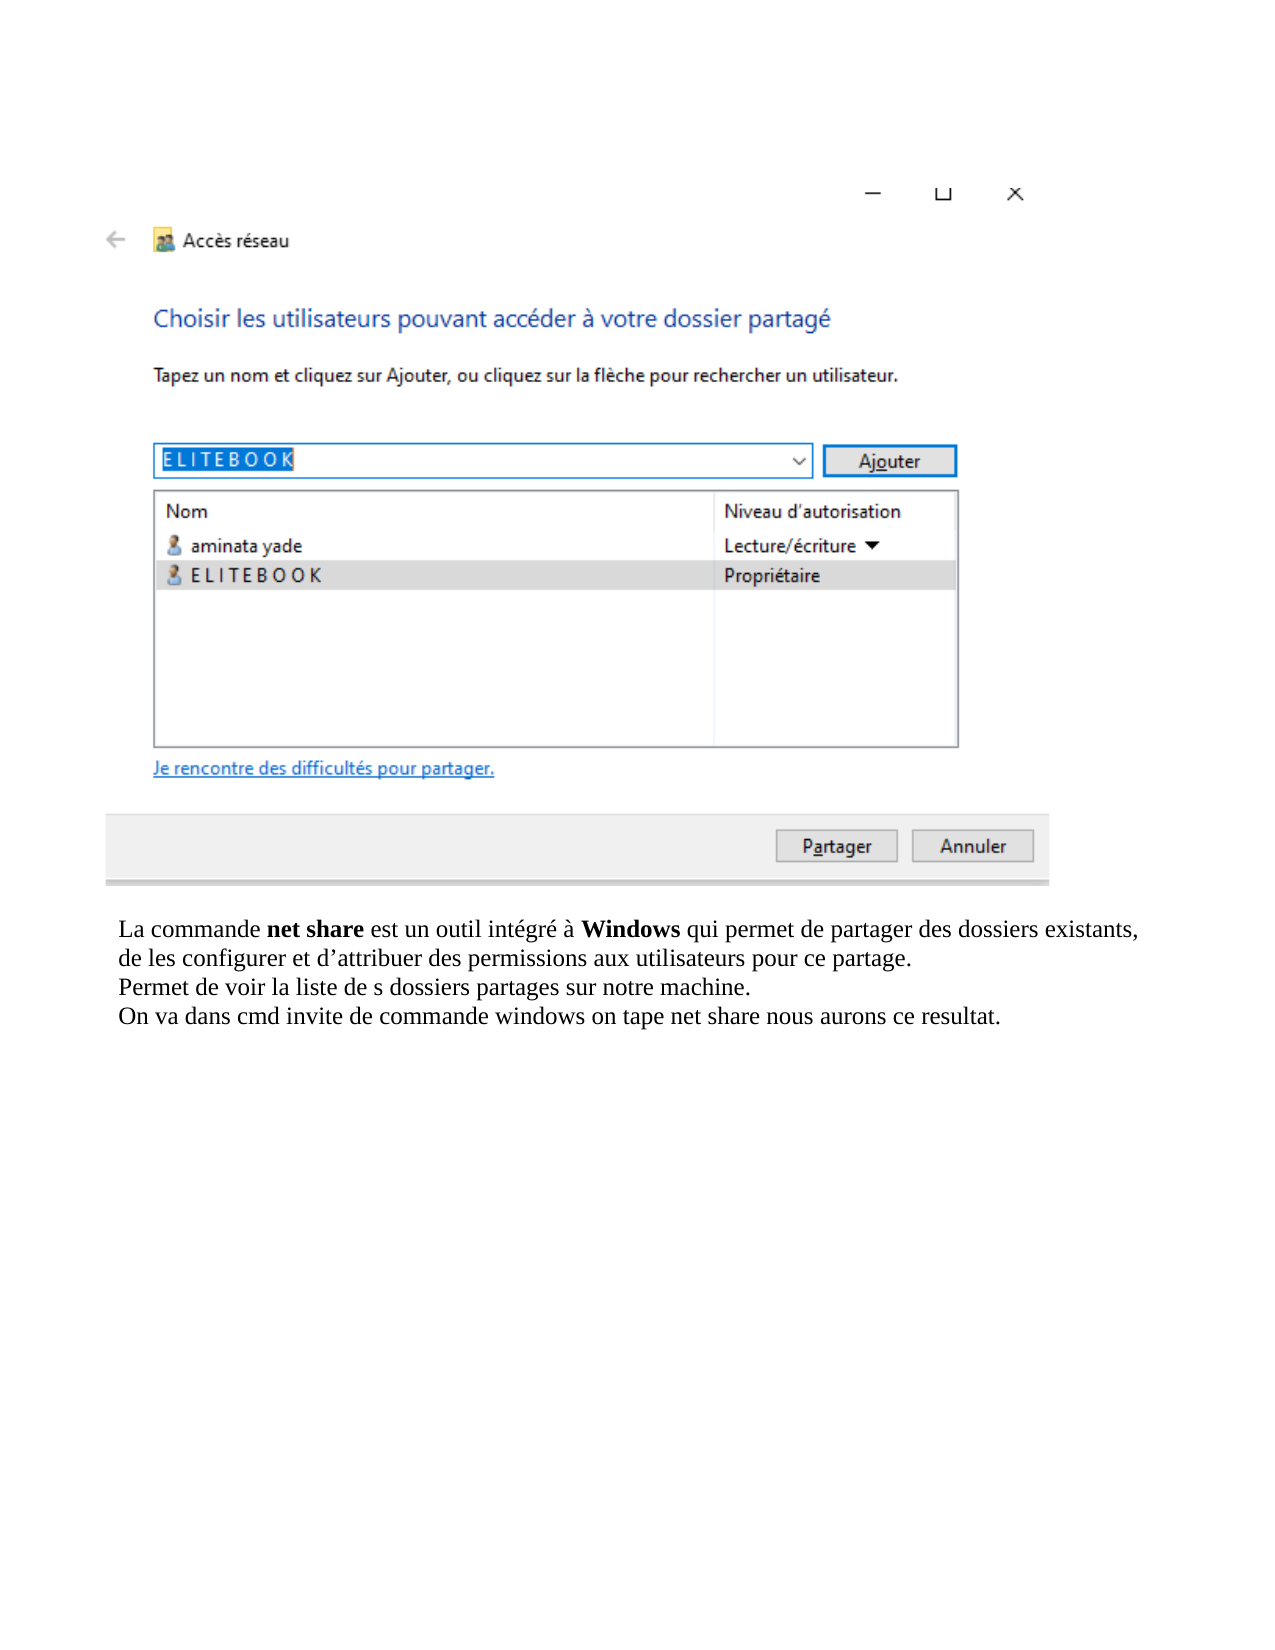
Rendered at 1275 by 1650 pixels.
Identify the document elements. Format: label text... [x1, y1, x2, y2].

text Permet de voir la liste de s dossiers partages sur notre machine. [118, 972, 1157, 1001]
picture [105, 188, 1050, 886]
text On va dans cmd invite de commande windows on tape net share nous aurons ce resultat. [118, 1001, 1157, 1029]
text La commande net share est un outil intégré à Windows qui permet de partager des dossiers existants, de les configurer et d’attribuer des permissions aux utilisateurs pour ce partage. [118, 914, 1157, 972]
